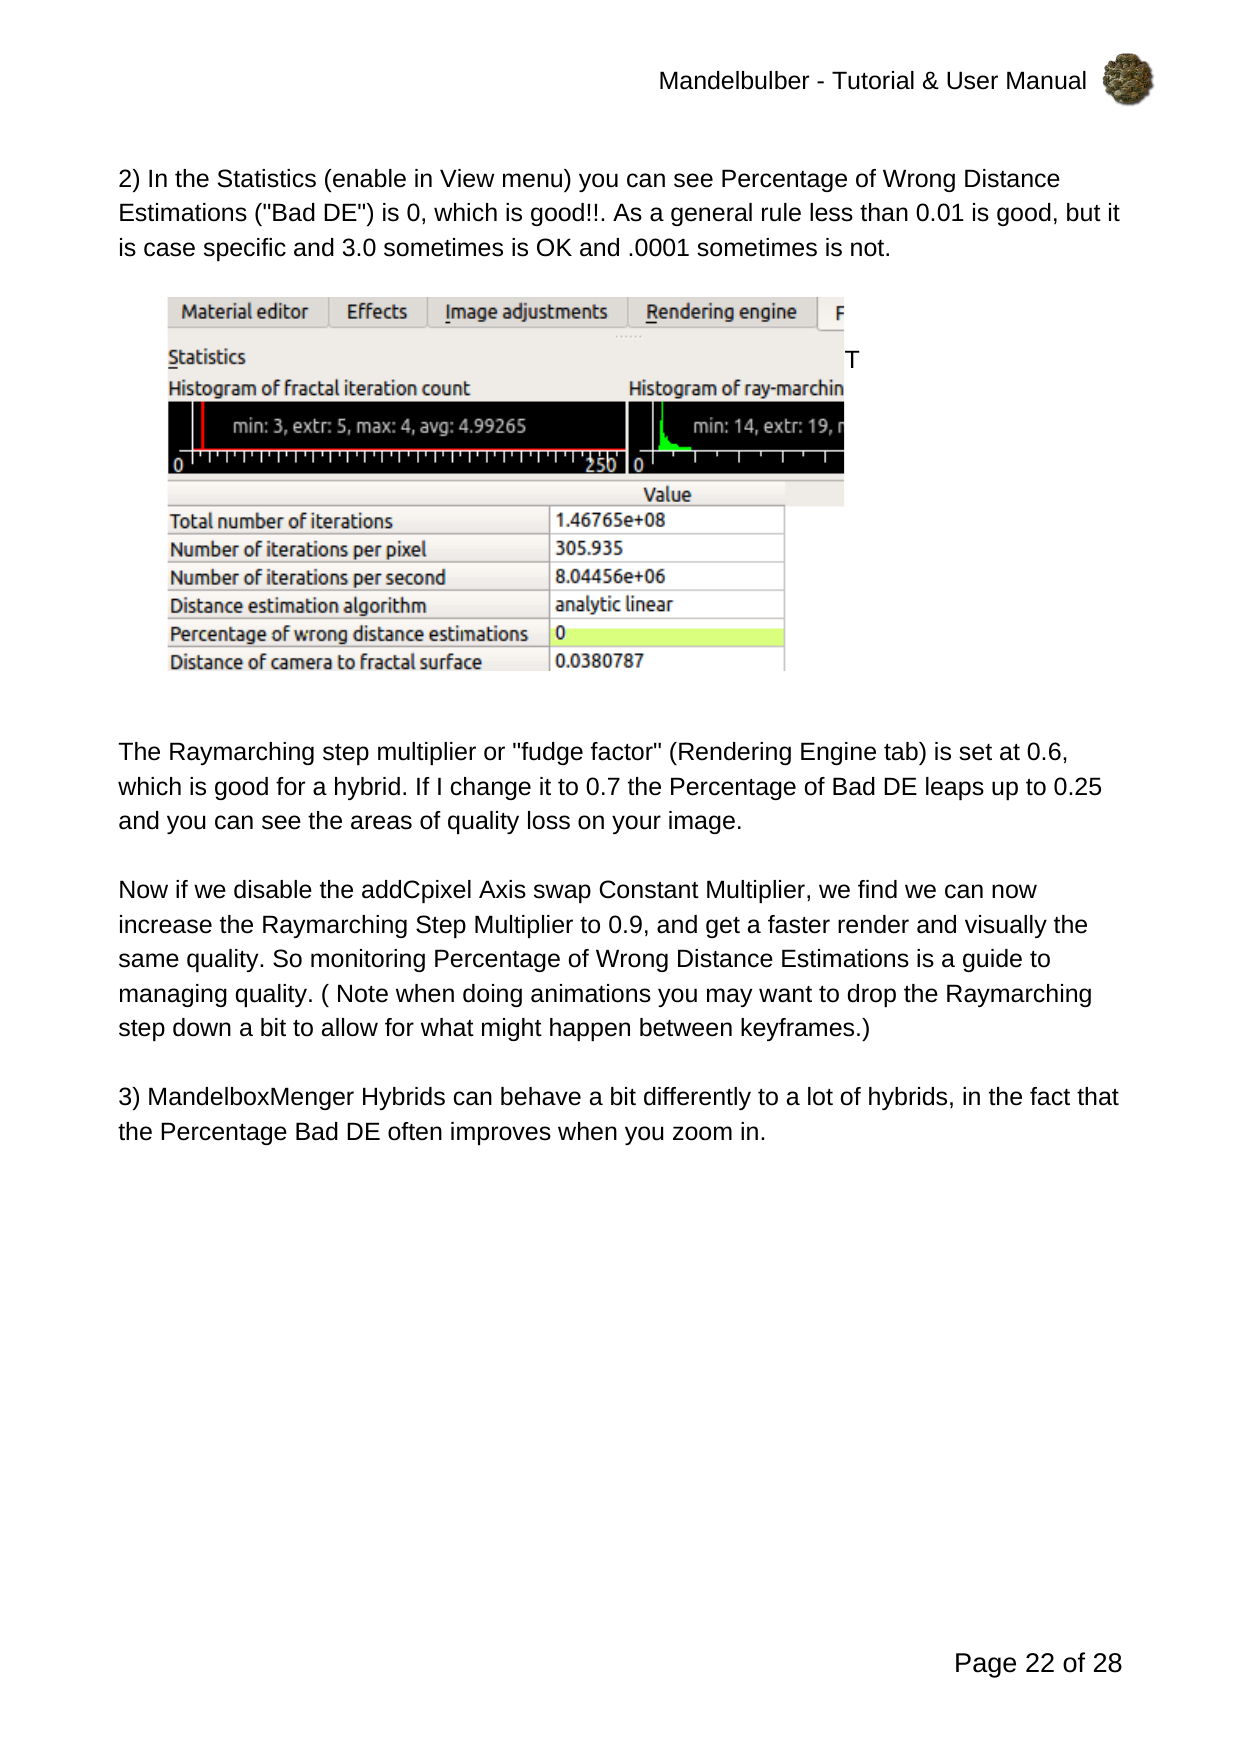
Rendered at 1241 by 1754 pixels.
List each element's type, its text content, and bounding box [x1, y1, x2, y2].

text 2) In the Statistics (enable in View menu) you can see Percentage of Wrong Distance Estimations ("Bad DE") is 0, which is good!!. As a general rule less than 0.01 is good, but it is case specific and 3.0 sometimes is OK and .0001 sometimes is not. [118, 129, 1122, 261]
text T [118, 282, 1122, 373]
picture [1099, 51, 1156, 108]
text The Raymarching step multiplier or "fudge factor" (Rendering Engine tab) is set at 0.6, which is good for a hybrid. If I change it to 0.7 the Percentage of Bad DE leaps up to 0.25 and you can see the areas of quality loss on your image. Now if we disable the addCpixel Axis swap Constant Multiplier, we find we can now increase the Raymarching Step Multiplier to 0.9, and get a faster render and visually the same quality. So monitoring Percentage of Wrong Distance Estimations is a guide to managing quality. ( Note when doing animations you may want to drop the Raymarching step down a bit to allow for what might happen between keyframes.) 3) MandelboxMenger Hybrids can behave a bit differently to a lot of hybrids, in the fact that the Percentage Bad DE often improves when you zoom in. [118, 737, 1122, 1180]
picture [167, 297, 845, 671]
